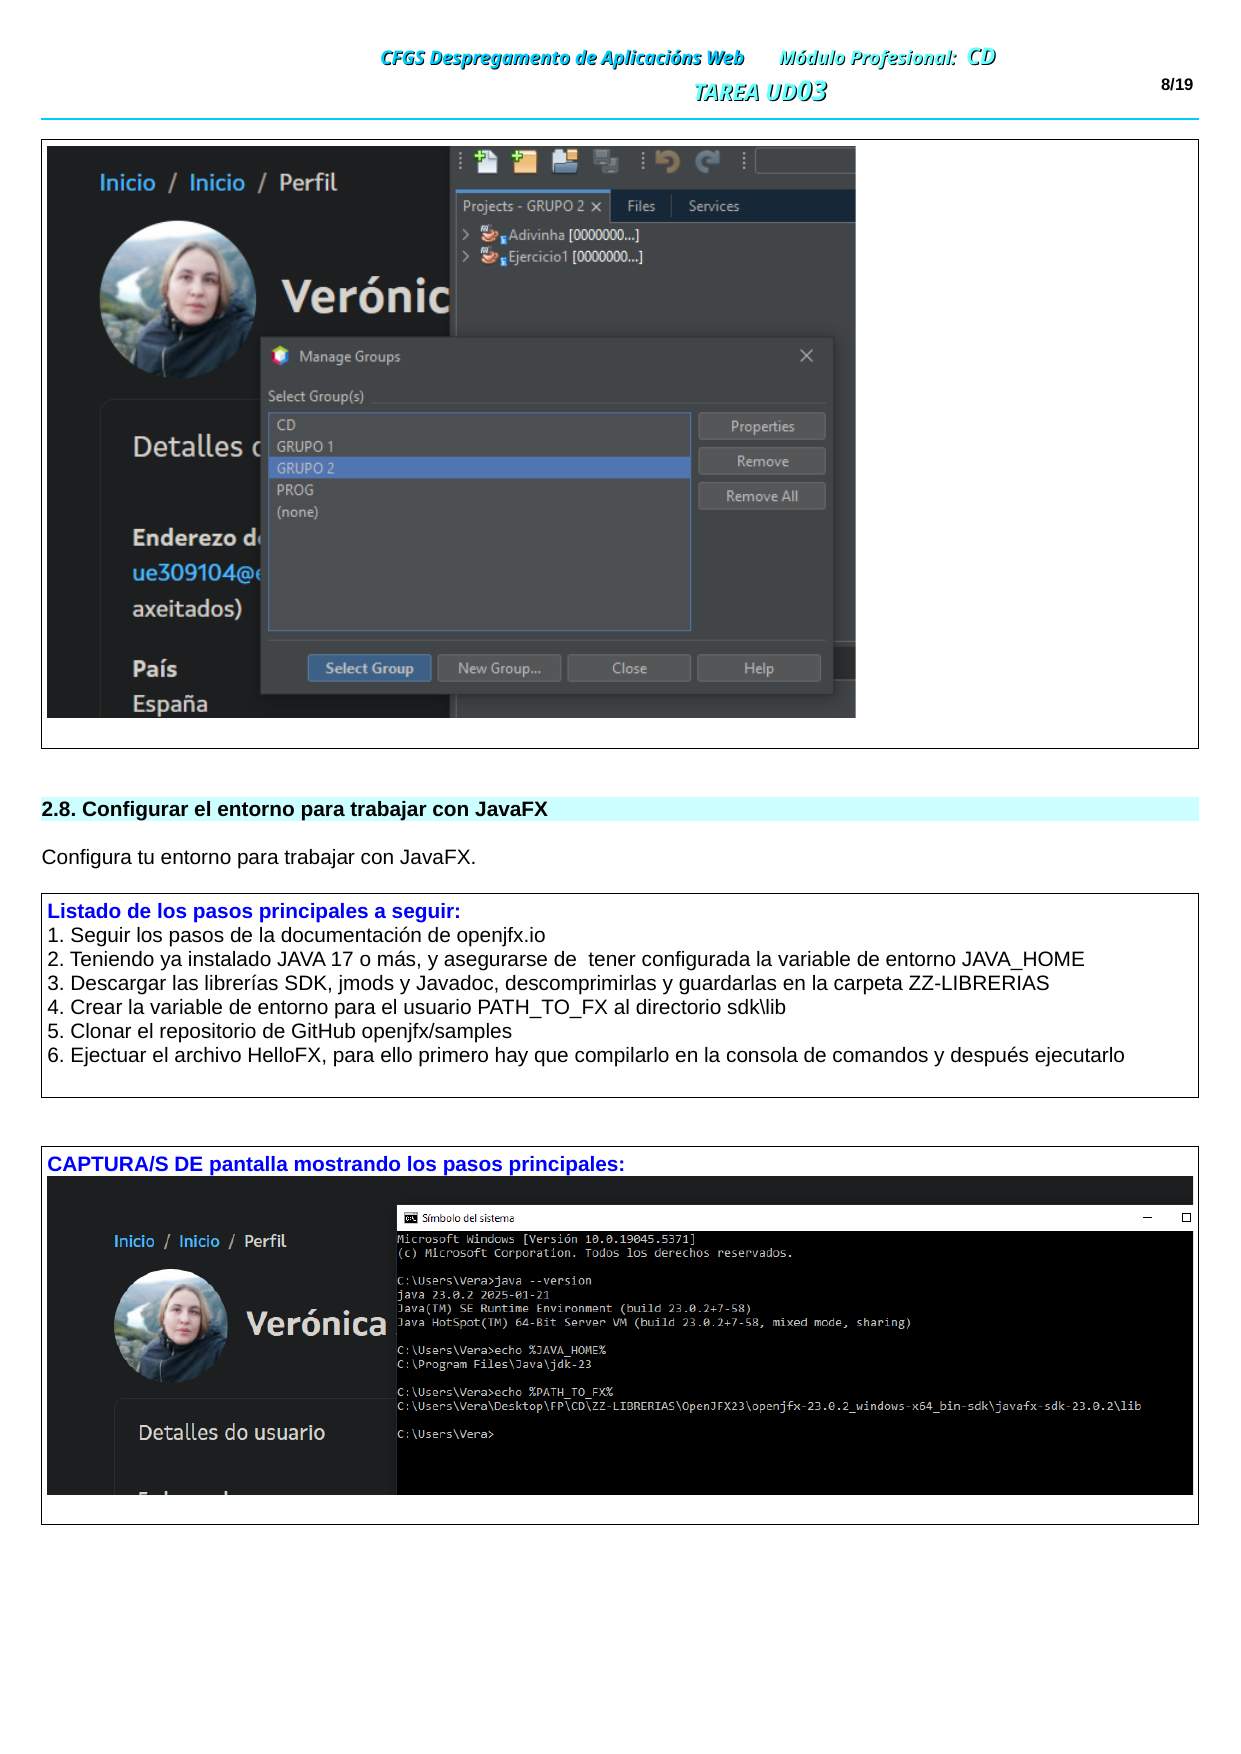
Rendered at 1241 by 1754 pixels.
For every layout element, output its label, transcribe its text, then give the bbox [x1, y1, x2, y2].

text 2.8. Configurar el entorno para trabajar con JavaFX [41, 797, 1199, 821]
text Configura tu entorno para trabajar con JavaFX. [41, 844, 1199, 868]
table_header CAPTURA/S DE pantalla mostrando los pasos principales: [42, 1147, 1198, 1524]
table_header [42, 140, 1198, 748]
picture [47, 146, 856, 718]
table_header Listado de los pasos principales a seguir: 1. Seguir los pasos de la documentación de openjfx.io 2. Teniendo ya instalado JAVA 17 o más, y asegurarse de tener configurada la variable de entorno JAVA_HOME 3. Descargar las librerías SDK, jmods y Javadoc, descomprimirlas y guardarlas en la carpeta ZZ-LIBRERIAS 4. Crear la variable de entorno para el usuario PATH_TO_FX al directorio sdk\lib 5. Clonar el repositorio de GitHub openjfx/samples 6. Ejectuar el archivo HelloFX, para ello primero hay que compilarlo en la consola de comandos y después ejecutarlo [42, 894, 1198, 1097]
picture [47, 1176, 1194, 1495]
